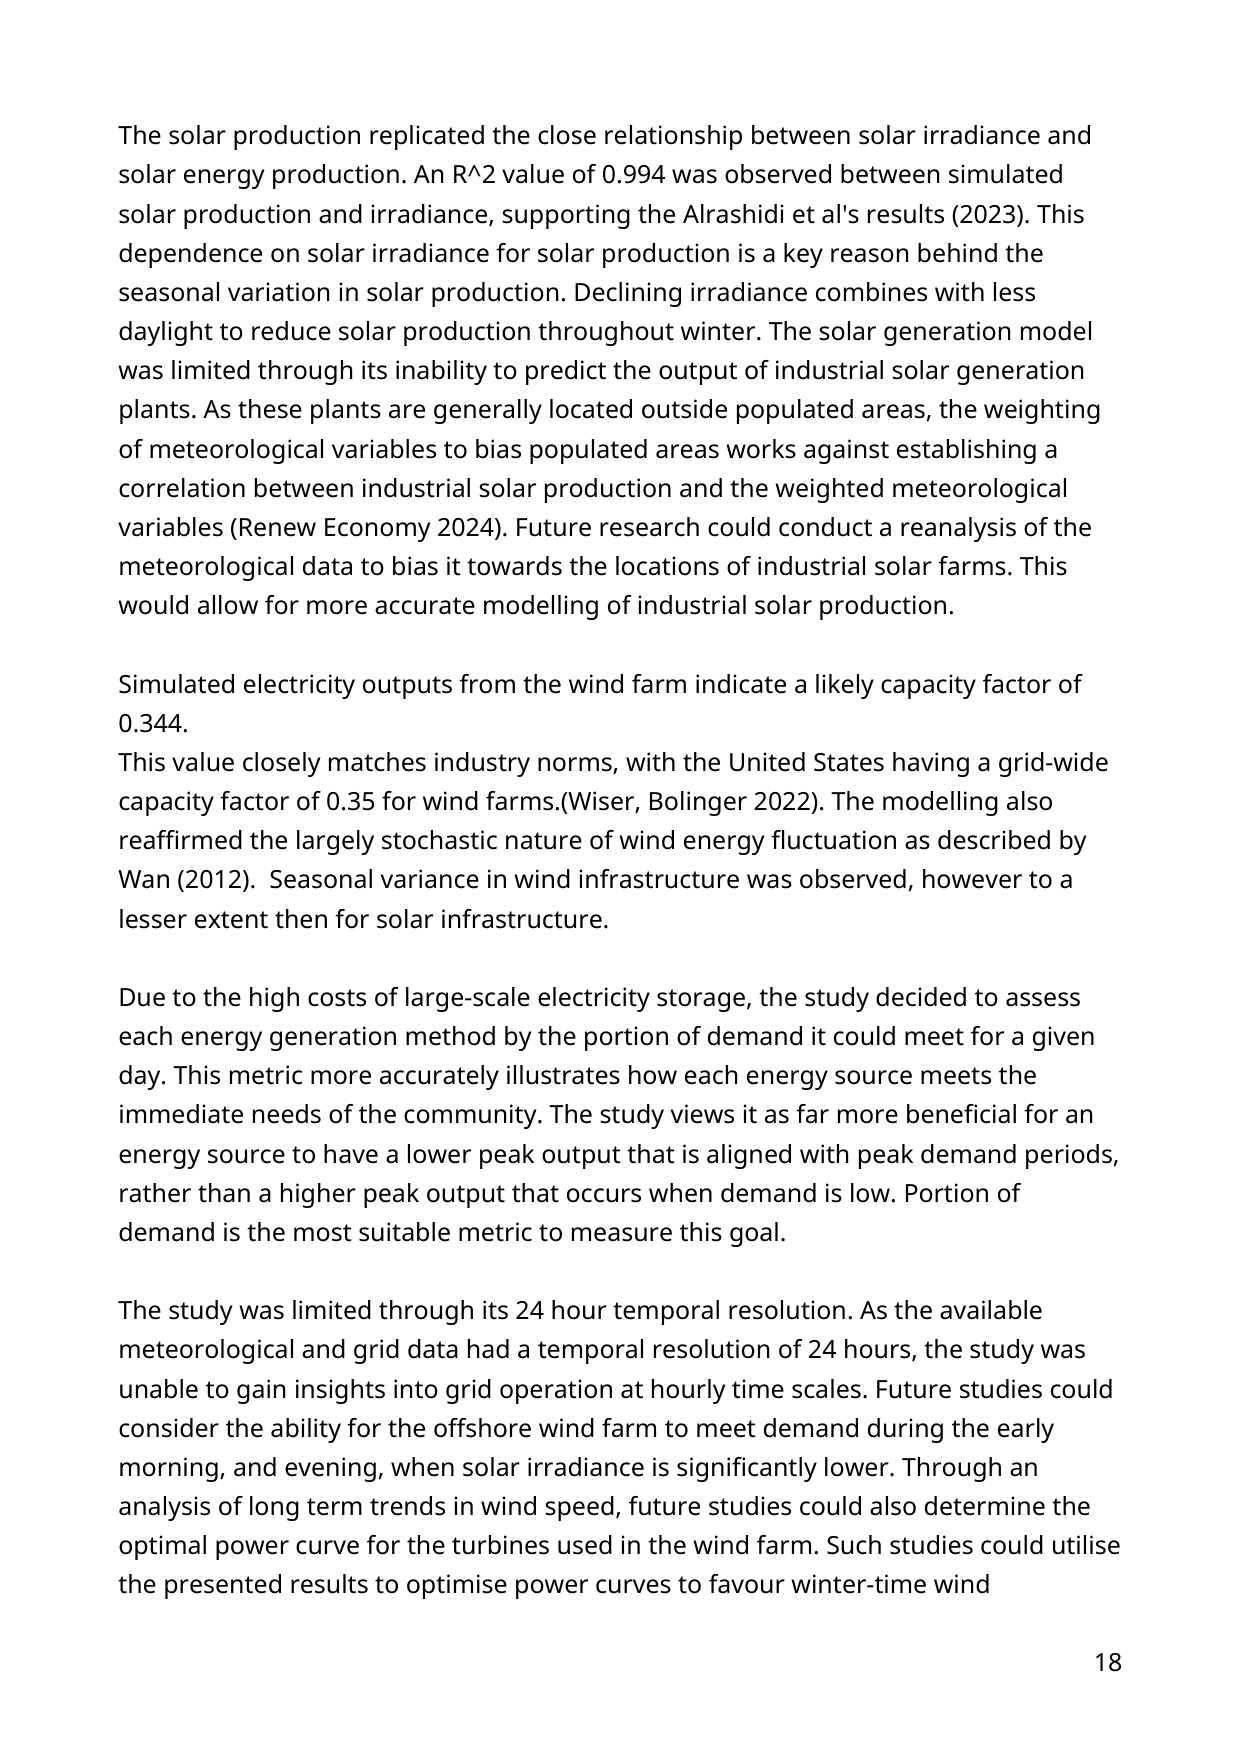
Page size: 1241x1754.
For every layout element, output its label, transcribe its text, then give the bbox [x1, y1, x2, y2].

text This value closely matches industry norms, with the United States having a grid-wide capacity factor of 0.35 for wind farms.(Wiser, Bolinger 2022). The modelling also reaffirmed the largely stochastic nature of wind energy fluctuation as described by Wan (2012). Seasonal variance in wind infrastructure was observed, however to a lesser extent then for solar infrastructure. [118, 745, 1122, 935]
text The study was limited through its 24 hour temporal resolution. As the available meteorological and grid data had a temporal resolution of 24 hours, the study was unable to gain insights into grid operation at hourly time scales. Future studies could consider the ability for the offshore wind farm to meet demand during the early morning, and evening, when solar irradiance is significantly lower. Through an analysis of long term trends in wind speed, future studies could also determine the optimal power curve for the turbines used in the wind farm. Such studies could utilise the presented results to optimise power curves to favour winter-time wind [118, 1293, 1122, 1601]
text The solar production replicated the close relationship between solar irradiance and solar energy production. An R^2 value of 0.994 was observed between simulated solar production and irradiance, supporting the Alrashidi et al's results (2023). This dependence on solar irradiance for solar production is a key reason behind the seasonal variation in solar production. Declining irradiance combines with less daylight to reduce solar production throughout winter. The solar generation model was limited through its inability to predict the output of industrial solar generation plants. As these plants are generally located outside populated areas, the weighting of meteorological variables to bias populated areas works against establishing a correlation between industrial solar production and the weighted meteorological variables (Renew Economy 2024). Future research could conduct a reanalysis of the meteorological data to bias it towards the locations of industrial solar farms. This would allow for more accurate modelling of industrial solar production. [118, 118, 1122, 622]
text Simulated electricity outputs from the wind farm indicate a likely capacity factor of 0.344. [118, 666, 1122, 739]
text Due to the high costs of large-scale electricity storage, the study decided to assess each energy generation method by the portion of demand it could meet for a given day. This metric more accurately illustrates how each energy source meets the immediate needs of the community. The study views it as far more beneficial for an energy source to have a lower peak output that is aligned with peak demand periods, rather than a higher peak output that occurs when demand is low. Portion of demand is the most suitable metric to measure this goal. [118, 980, 1122, 1249]
